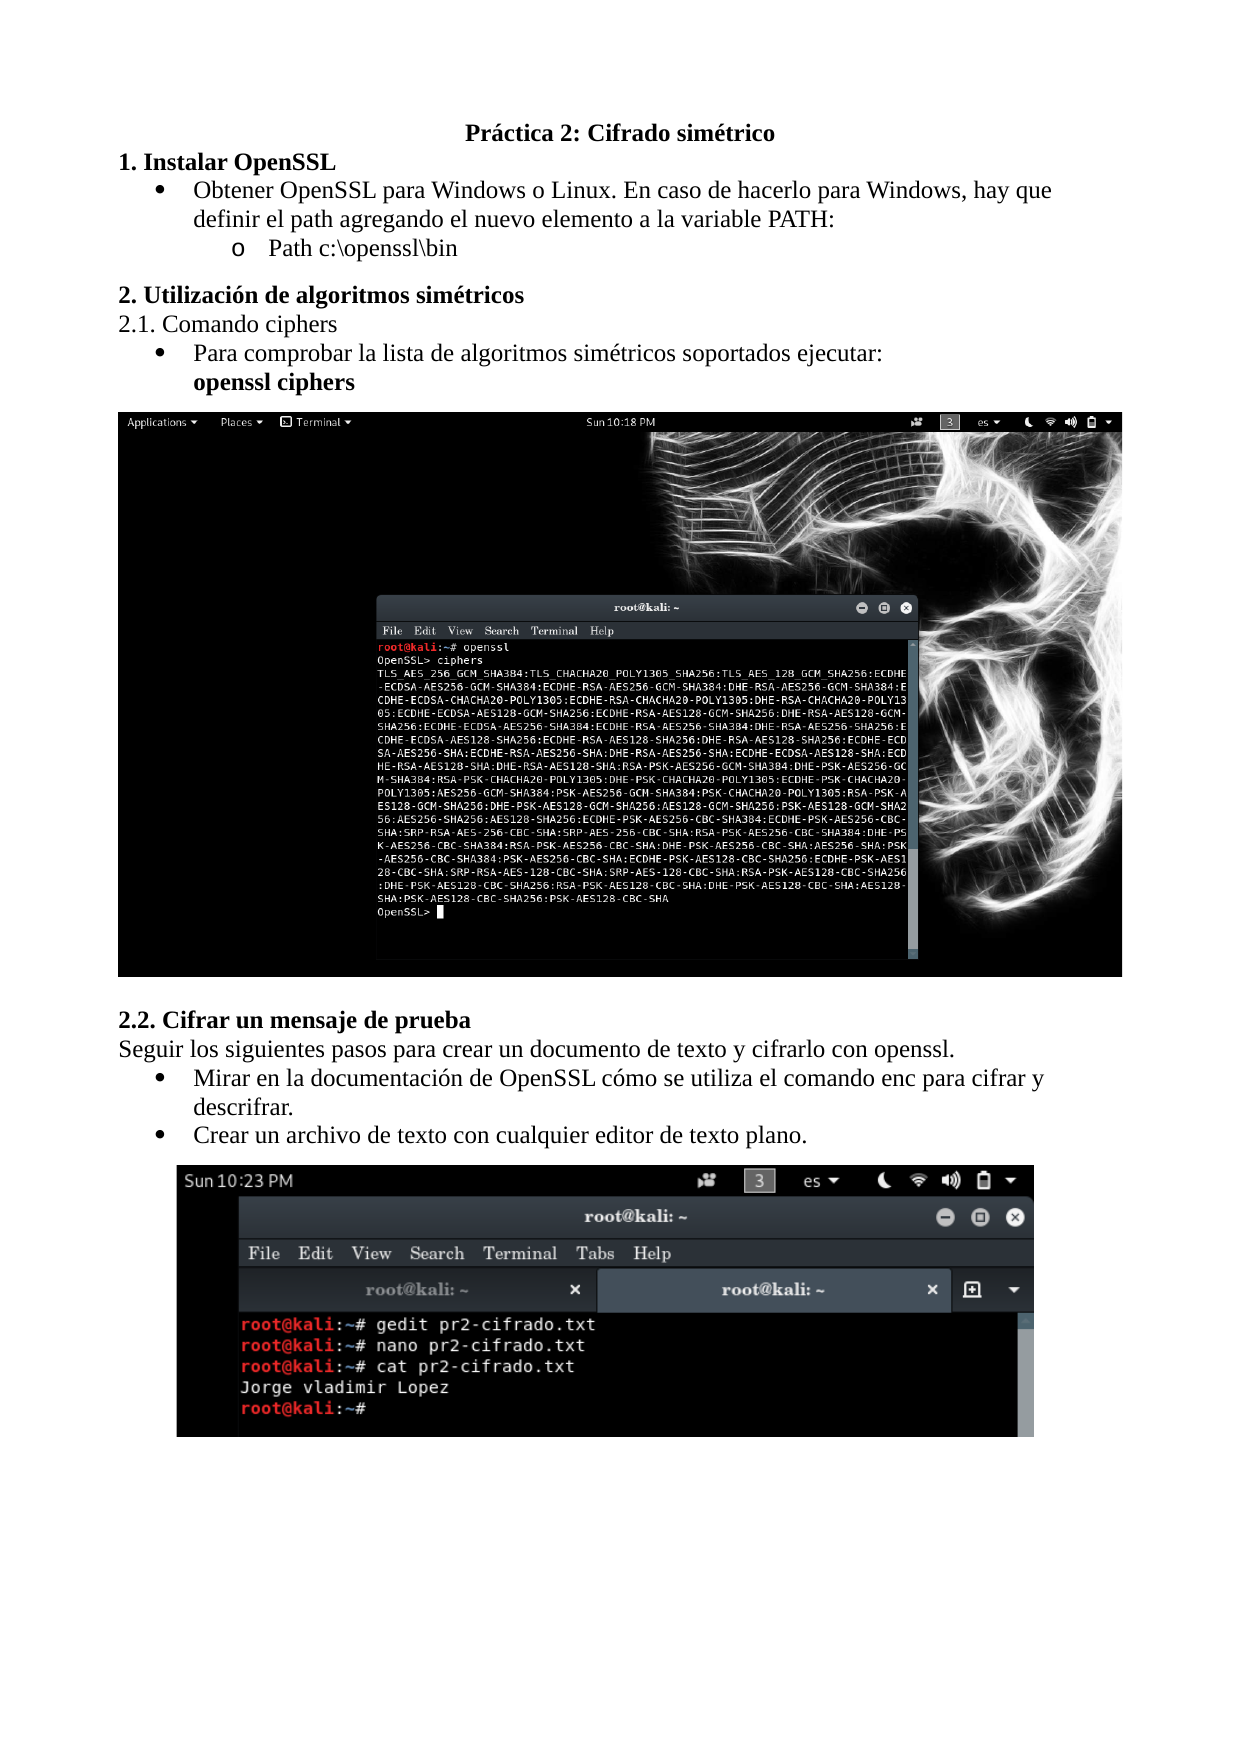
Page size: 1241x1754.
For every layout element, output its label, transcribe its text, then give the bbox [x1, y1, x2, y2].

list Mirar en la documentación de OpenSSL cómo se utiliza el comando enc para cifrar y descrifrar. [156, 1063, 1122, 1120]
list Para comprobar la lista de algoritmos simétricos soportados ejecutar: [156, 338, 1122, 367]
text 2.2. Cifrar un mensaje de prueba [118, 1005, 1122, 1034]
list Obtener OpenSSL para Windows o Linux. En caso de hacerlo para Windows, hay que definir el path agregando el nuevo elemento a la variable PATH: [156, 176, 1122, 233]
list openssl ciphers [193, 367, 1122, 396]
text Seguir los siguientes pasos para crear un documento de texto y cifrarlo con openssl. [118, 1034, 1122, 1063]
list Crear un archivo de texto con cualquier editor de texto plano. [156, 1120, 1122, 1149]
text Práctica 2: Cifrado simétrico [118, 118, 1122, 147]
picture [118, 412, 1123, 977]
text 1. Instalar OpenSSL [118, 147, 1122, 176]
text 2.1. Comando ciphers [118, 309, 1122, 338]
text 2. Utilización de algoritmos simétricos [118, 281, 1122, 309]
list Path c:\openssl\bin [231, 233, 1122, 264]
